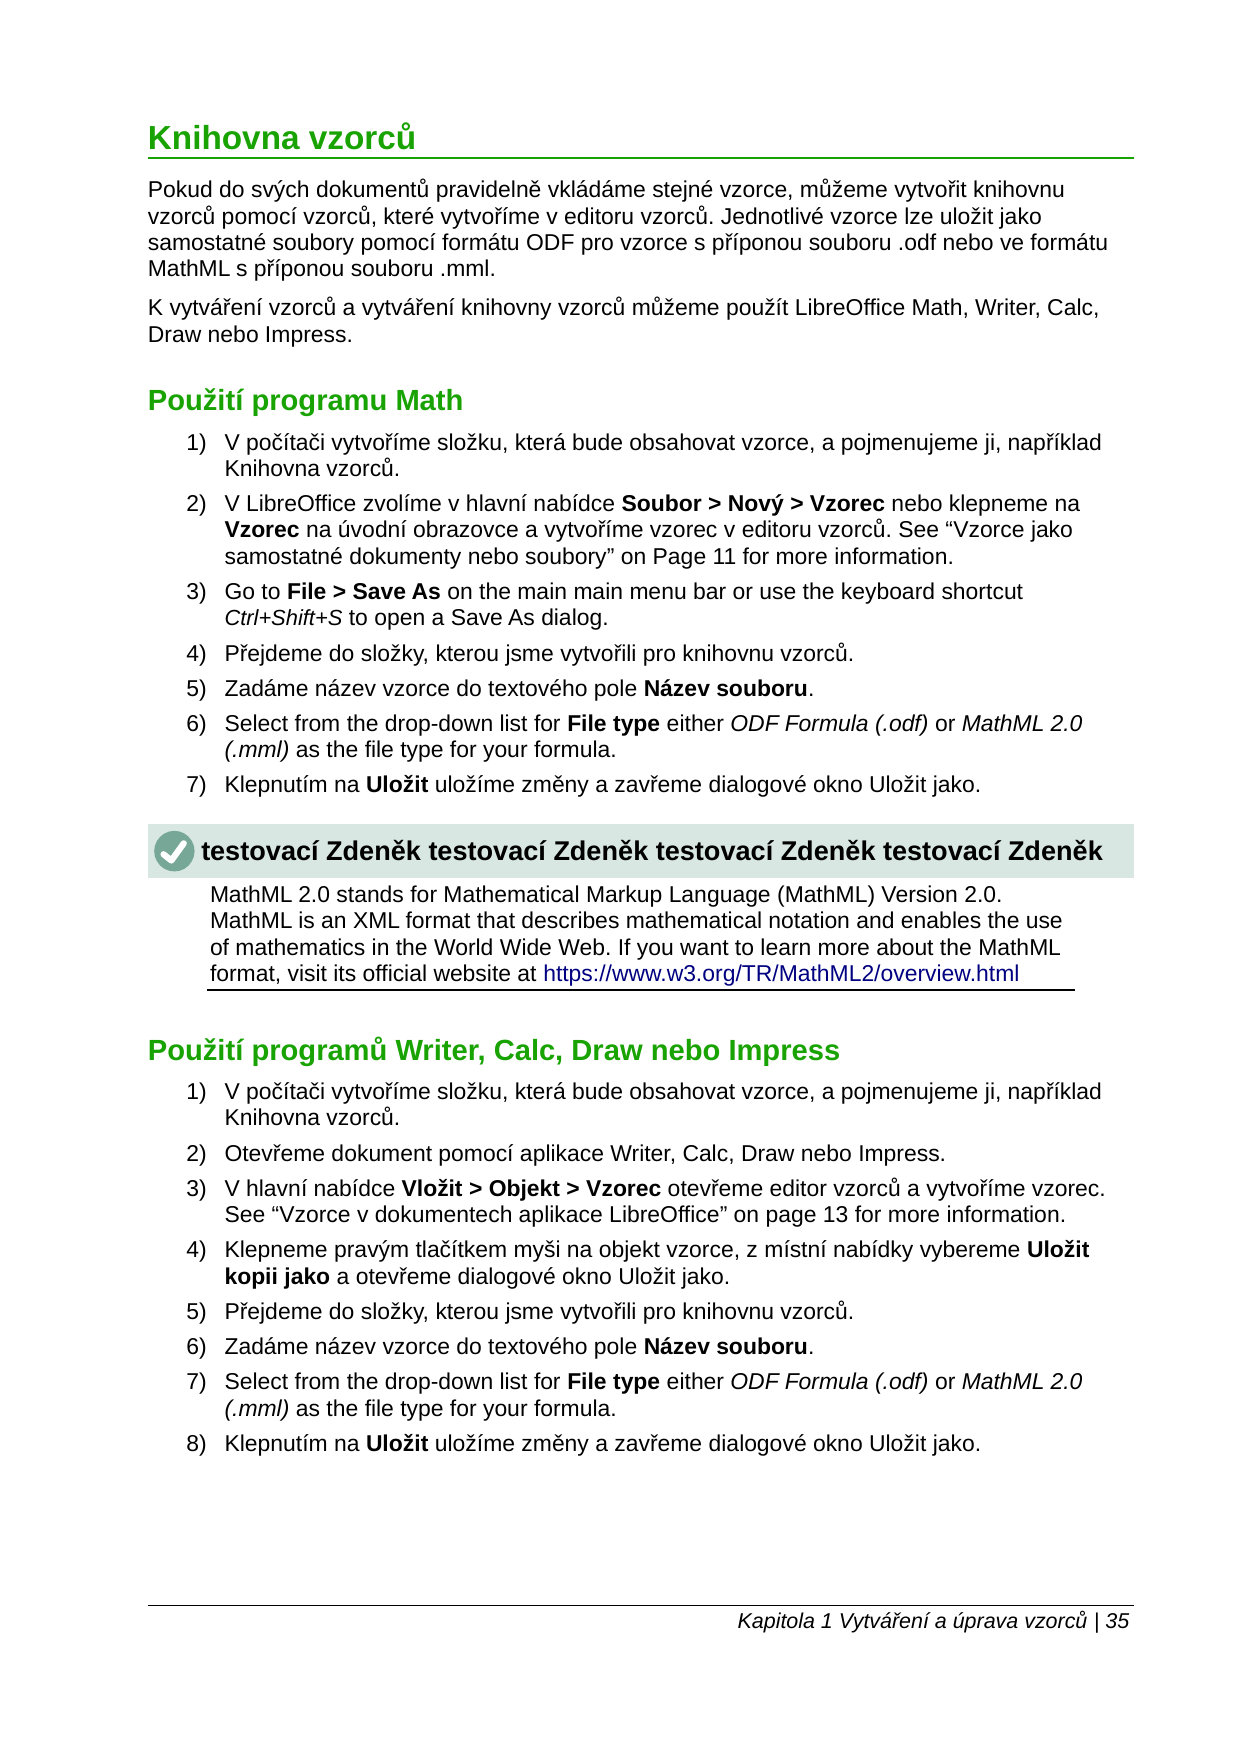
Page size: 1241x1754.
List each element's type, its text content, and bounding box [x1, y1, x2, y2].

subtitle Knihovna vzorců [148, 118, 1134, 157]
list Přejdeme do složky, kterou jsme vytvořili pro knihovnu vzorců. [207, 1298, 1134, 1324]
list Go to File > Save As on the main main menu bar or use the keyboard shortcut Ctrl+Shift+S to open a Save As dialog. [207, 578, 1134, 631]
list Klepnutím na Uložit uložíme změny a zavřeme dialogové okno Uložit jako. [207, 771, 1134, 798]
list V počítači vytvoříme složku, která bude obsahovat vzorce, a pojmenujeme ji, například Knihovna vzorců. [207, 428, 1134, 481]
subtitle Použití programů Writer, Calc, Draw nebo Impress [148, 1033, 1134, 1066]
text K vytváření vzorců a vytváření knihovny vzorců můžeme použít LibreOffice Math, Writer, Calc, Draw nebo Impress. [148, 294, 1134, 347]
subtitle testovací Zdeněk testovací Zdeněk testovací Zdeněk testovací Zdeněk [148, 824, 1134, 878]
list Klepneme pravým tlačítkem myši na objekt vzorce, z místní nabídky vybereme Uložit kopii jako a otevřeme dialogové okno Uložit jako. [207, 1236, 1134, 1289]
list Select from the drop-down list for File type either ODF Formula (.odf) or MathML 2.0 (.mml) as the file type for your formula. [207, 710, 1134, 763]
list Zadáme název vzorce do textového pole Název souboru. [207, 1333, 1134, 1359]
list Zadáme název vzorce do textového pole Název souboru. [207, 675, 1134, 701]
list V počítači vytvoříme složku, která bude obsahovat vzorce, a pojmenujeme ji, například Knihovna vzorců. [207, 1078, 1134, 1131]
list Přejdeme do složky, kterou jsme vytvořili pro knihovnu vzorců. [207, 639, 1134, 666]
text MathML 2.0 stands for Mathematical Markup Language (MathML) Version 2.0. MathML is an XML format that describes mathematical notation and enables the use of mathematics in the World Wide Web. If you want to learn more about the MathML format, visit its official website at https://www.w3.org/TR/MathML2/overview.html [207, 878, 1075, 989]
list Select from the drop-down list for File type either ODF Formula (.odf) or MathML 2.0 (.mml) as the file type for your formula. [207, 1368, 1134, 1421]
list Klepnutím na Uložit uložíme změny a zavřeme dialogové okno Uložit jako. [207, 1430, 1134, 1456]
list V hlavní nabídce Vložit > Objekt > Vzorec otevřeme editor vzorců a vytvoříme vzorec. See “Formulas in LibreOffice documents” on page 12 for more information. [207, 1175, 1134, 1227]
text Pokud do svých dokumentů pravidelně vkládáme stejné vzorce, můžeme vytvořit knihovnu vzorců pomocí vzorců, které vytvoříme v editoru vzorců. Jednotlivé vzorce lze uložit jako samostatné soubory pomocí formátu ODF pro vzorce s příponou souboru .odf nebo ve formátu MathML s příponou souboru .mml. [148, 176, 1134, 282]
list Otevřeme dokument pomocí aplikace Writer, Calc, Draw nebo Impress. [207, 1139, 1134, 1166]
subtitle Použití programu Math [148, 383, 1134, 417]
list V LibreOffice zvolíme v hlavní nabídce Soubor > Nový > Vzorec nebo klepneme na Vzorec na úvodní obrazovce a vytvoříme vzorec v editoru vzorců. See “Formulas as separate documents or files” on Page 10 for more information. [207, 490, 1134, 569]
